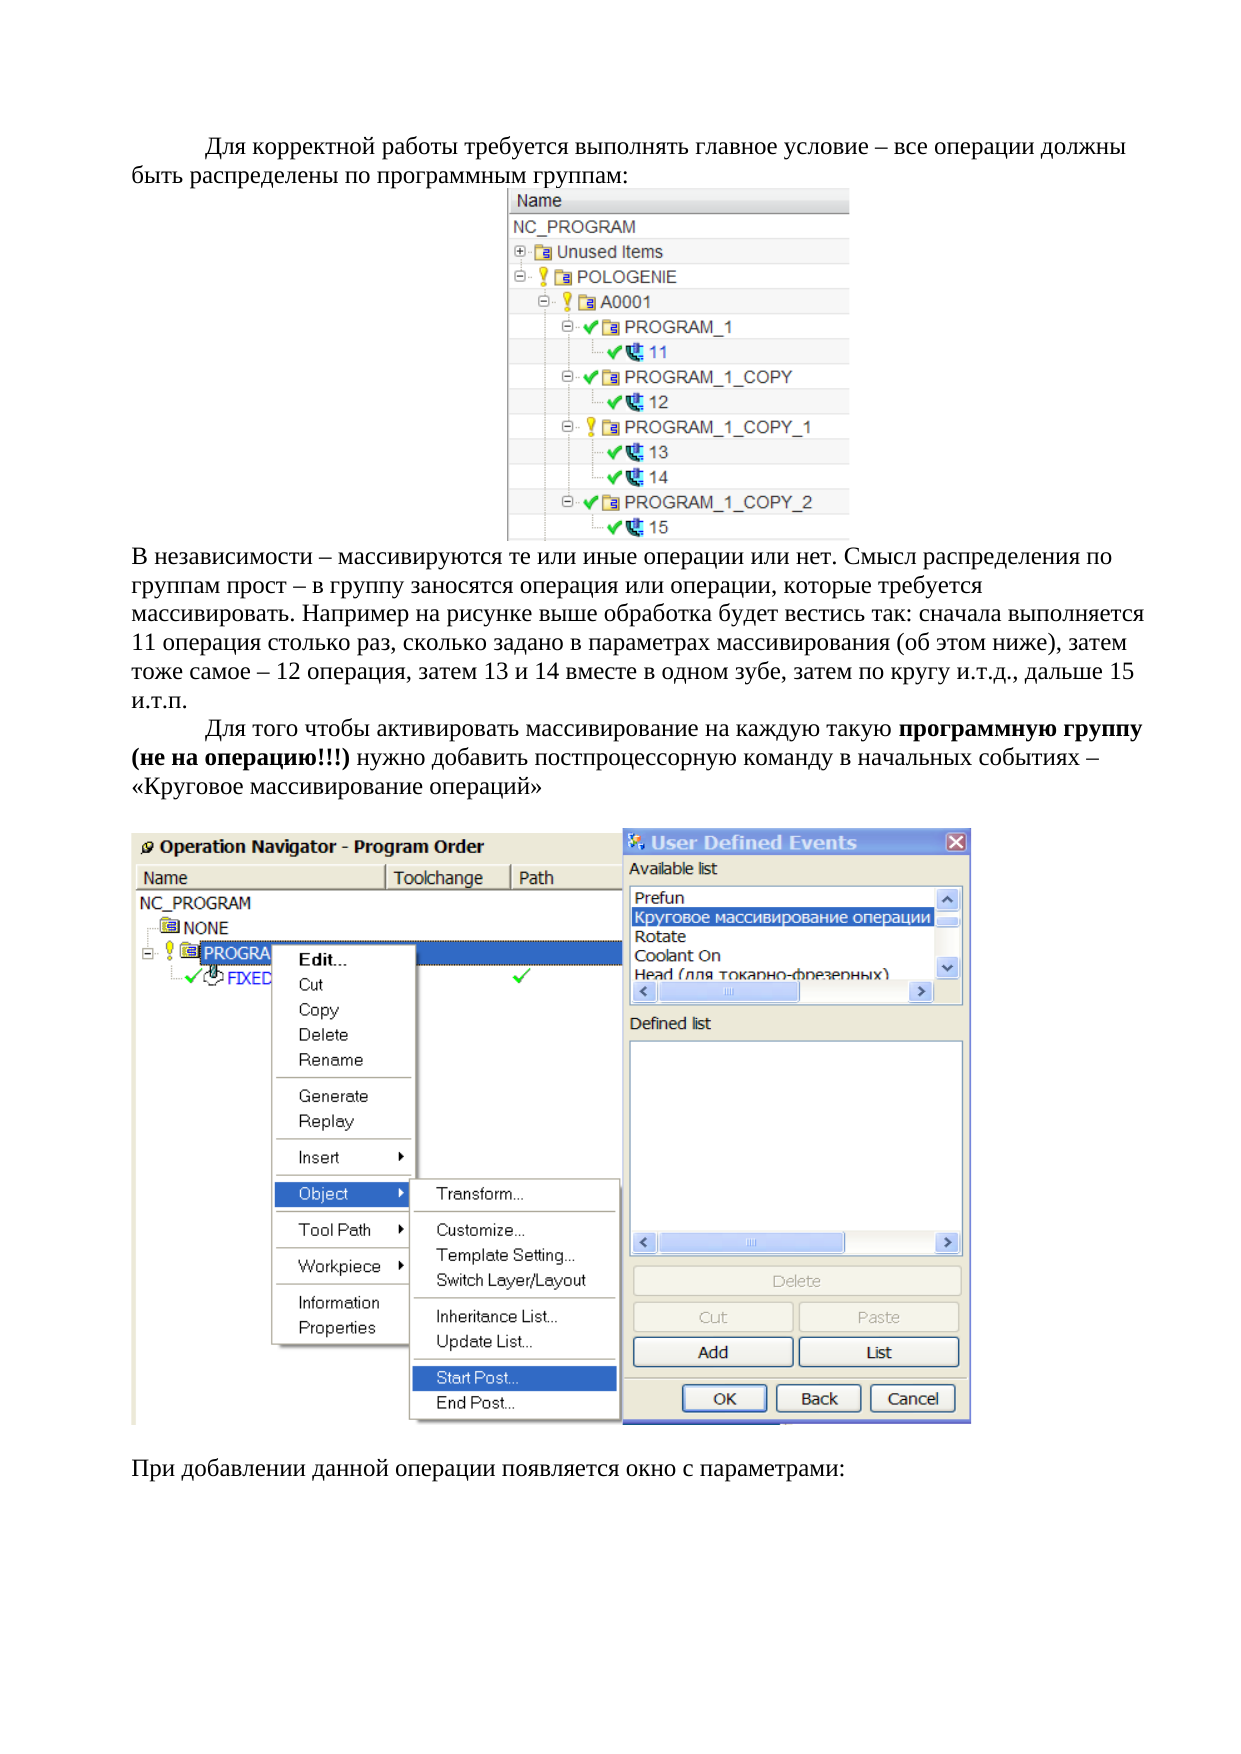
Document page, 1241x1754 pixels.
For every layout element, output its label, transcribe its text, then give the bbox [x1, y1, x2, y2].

text Для корректной работы требуется выполнять главное условие – все операции должны быть распределены по программным группам: [131, 131, 1152, 188]
picture [507, 188, 850, 541]
text При добавлении данной операции появляется окно с параметрами: [131, 1453, 1152, 1482]
text В независимости – массивируются те или иные операции или нет. Смысл распределения по группам прост – в группу заносятся операция или операции, которые требуется массивировать. Например на рисунке выше обработка будет вестись так: сначала выполняется 11 операция столько раз, сколько задано в параметрах массивирования (об этом ниже), затем тоже самое – 12 операция, затем 13 и 14 вместе в одном зубе, затем по кругу и.т.д., дальше 15 и.т.п. [131, 541, 1152, 713]
text Для того чтобы активировать массивирование на каждую такую программную группу (не на операцию!!!) нужно добавить постпроцессорную команду в начальных событиях – «Круговое массивирование операций» [131, 713, 1152, 800]
picture [131, 828, 972, 1425]
